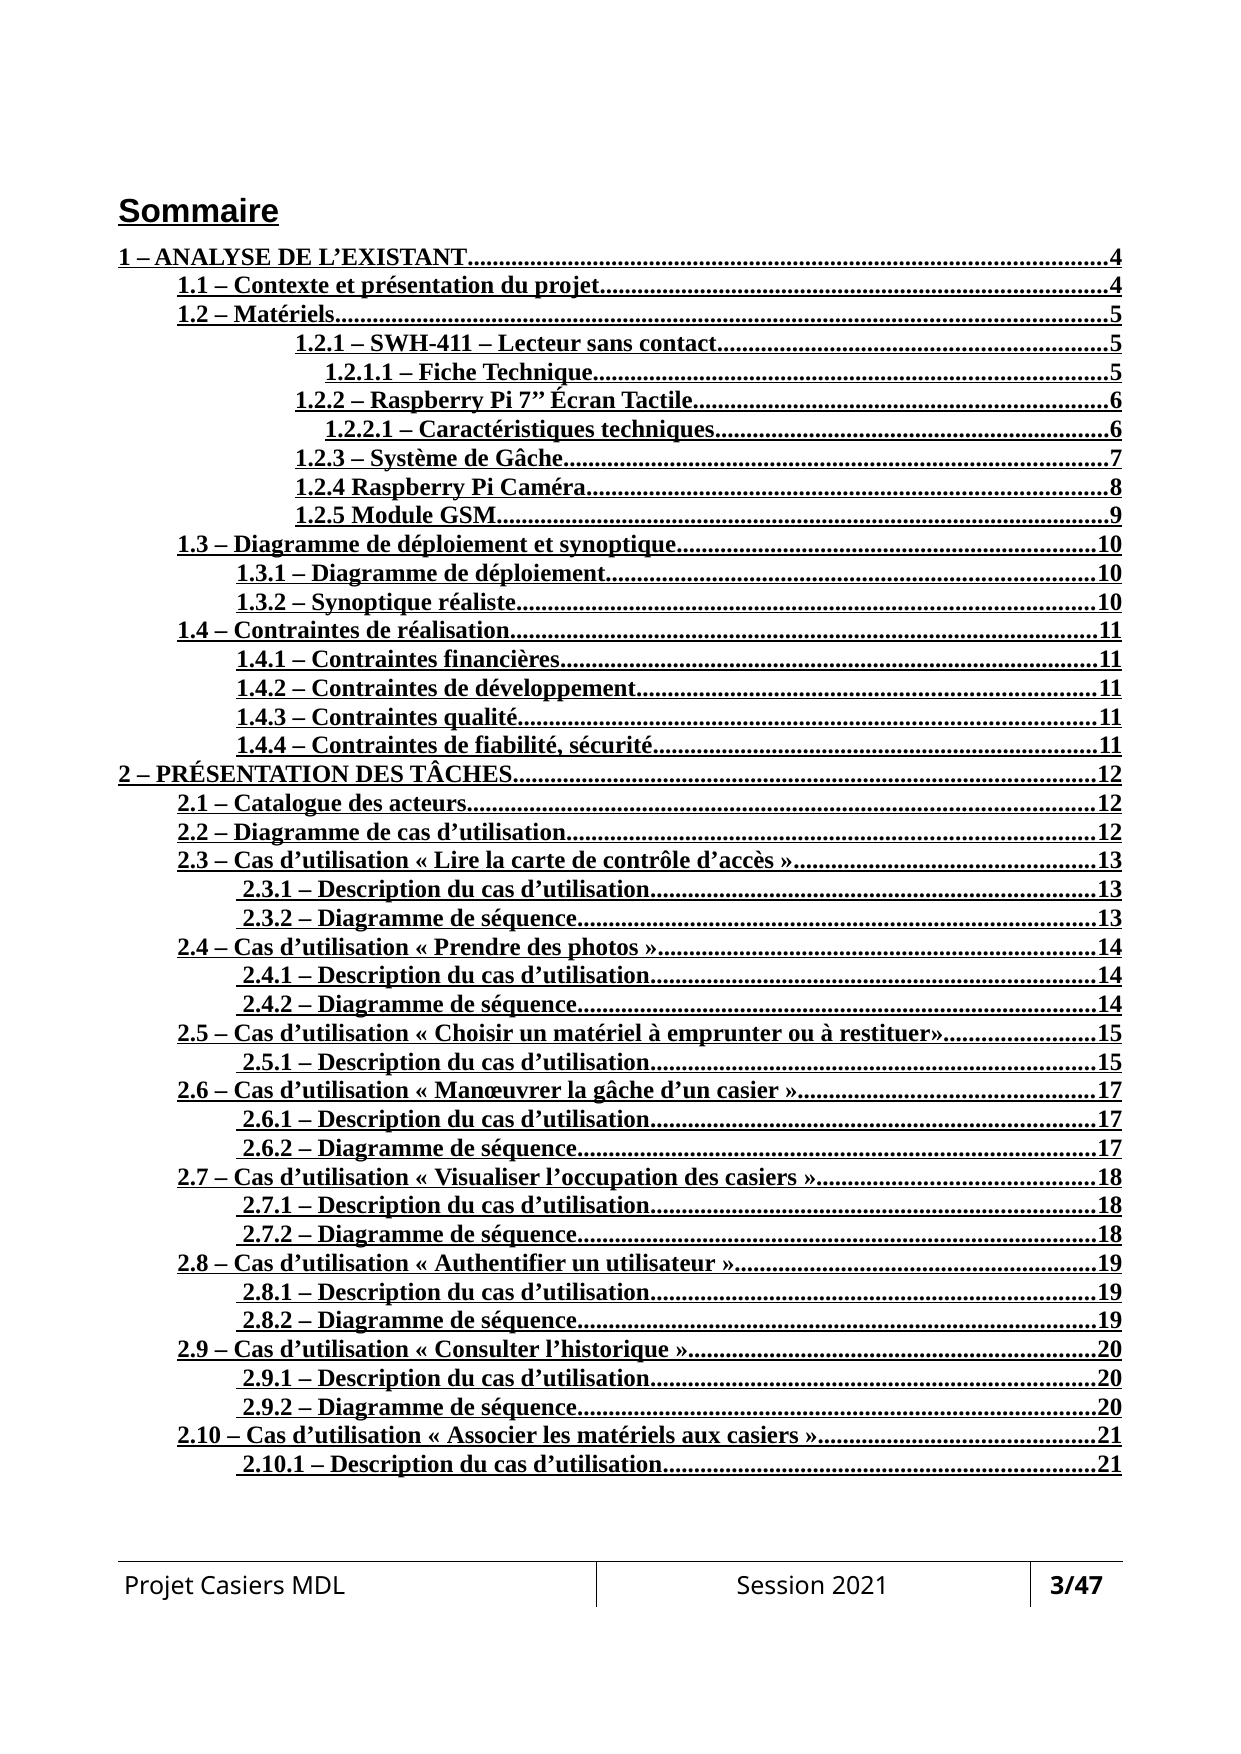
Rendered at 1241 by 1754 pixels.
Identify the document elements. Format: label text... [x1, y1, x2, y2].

text 1.2.1.1 – Fiche Technique 5 [324, 357, 1122, 382]
subtitle Sommaire [118, 191, 1122, 229]
text 1.2.1 – SWH-411 – Lecteur sans contact 5 [295, 328, 1122, 353]
text 1 – ANALYSE DE L’EXISTANT 4 [118, 242, 1122, 267]
text 2.3.1 – Description du cas d’utilisation 13 [236, 874, 1122, 899]
text 2.9.1 – Description du cas d’utilisation 20 [236, 1363, 1122, 1388]
text 2.8.1 – Description du cas d’utilisation 19 [236, 1277, 1122, 1302]
text 2.7.1 – Description du cas d’utilisation 18 [236, 1190, 1122, 1215]
text 2.7 – Cas d’utilisation « Visualiser l’occupation des casiers » 18 [177, 1162, 1122, 1187]
text 1.3 – Diagramme de déploiement et synoptique 10 [177, 529, 1122, 554]
text 2.5 – Cas d’utilisation « Choisir un matériel à emprunter ou à restituer» 15 [177, 1018, 1122, 1043]
text 2.2 – Diagramme de cas d’utilisation 12 [177, 817, 1122, 842]
text 1.4.1 – Contraintes financières 11 [236, 644, 1122, 669]
text 2.4.1 – Description du cas d’utilisation 14 [236, 960, 1122, 985]
text 1.4.4 – Contraintes de fiabilité, sécurité 11 [236, 730, 1122, 755]
text 2.8.2 – Diagramme de séquence 19 [236, 1305, 1122, 1330]
text 2.4 – Cas d’utilisation « Prendre des photos » 14 [177, 932, 1122, 957]
text 1.4.3 – Contraintes qualité 11 [236, 702, 1122, 727]
text 2 – PRÉSENTATION DES TÂCHES 12 [118, 759, 1122, 784]
text 1.2.2 – Raspberry Pi 7’’ Écran Tactile 6 [295, 385, 1122, 410]
text 1.2.3 – Système de Gâche 7 [295, 443, 1122, 468]
text 2.6.1 – Description du cas d’utilisation 17 [236, 1104, 1122, 1129]
text 1.3.1 – Diagramme de déploiement 10 [236, 558, 1122, 583]
text 1.2 – Matériels 5 [177, 299, 1122, 324]
text 2.7.2 – Diagramme de séquence 18 [236, 1219, 1122, 1244]
text 2.9.2 – Diagramme de séquence 20 [236, 1392, 1122, 1417]
text 1.2.4 Raspberry Pi Caméra 8 [295, 472, 1122, 497]
text 2.10 – Cas d’utilisation « Associer les matériels aux casiers » 21 [177, 1420, 1122, 1445]
text 2.6.2 – Diagramme de séquence 17 [236, 1133, 1122, 1158]
text 1.1 – Contexte et présentation du projet 4 [177, 270, 1122, 295]
text 1.3.2 – Synoptique réaliste 10 [236, 587, 1122, 612]
text 2.8 – Cas d’utilisation « Authentifier un utilisateur » 19 [177, 1248, 1122, 1273]
text 2.4.2 – Diagramme de séquence 14 [236, 989, 1122, 1014]
text 2.5.1 – Description du cas d’utilisation 15 [236, 1047, 1122, 1072]
text 1.2.5 Module GSM 9 [295, 500, 1122, 525]
text 2.6 – Cas d’utilisation « Manœuvrer la gâche d’un casier » 17 [177, 1075, 1122, 1100]
text 1.4.2 – Contraintes de développement 11 [236, 673, 1122, 698]
text 2.10.1 – Description du cas d’utilisation 21 [236, 1449, 1122, 1474]
text 2.3.2 – Diagramme de séquence 13 [236, 903, 1122, 928]
text 2.3 – Cas d’utilisation « Lire la carte de contrôle d’accès » 13 [177, 845, 1122, 870]
text 2.9 – Cas d’utilisation « Consulter l’historique » 20 [177, 1334, 1122, 1359]
text 1.2.2.1 – Caractéristiques techniques 6 [324, 414, 1122, 439]
text 1.4 – Contraintes de réalisation 11 [177, 615, 1122, 640]
text 2.1 – Catalogue des acteurs 12 [177, 788, 1122, 813]
